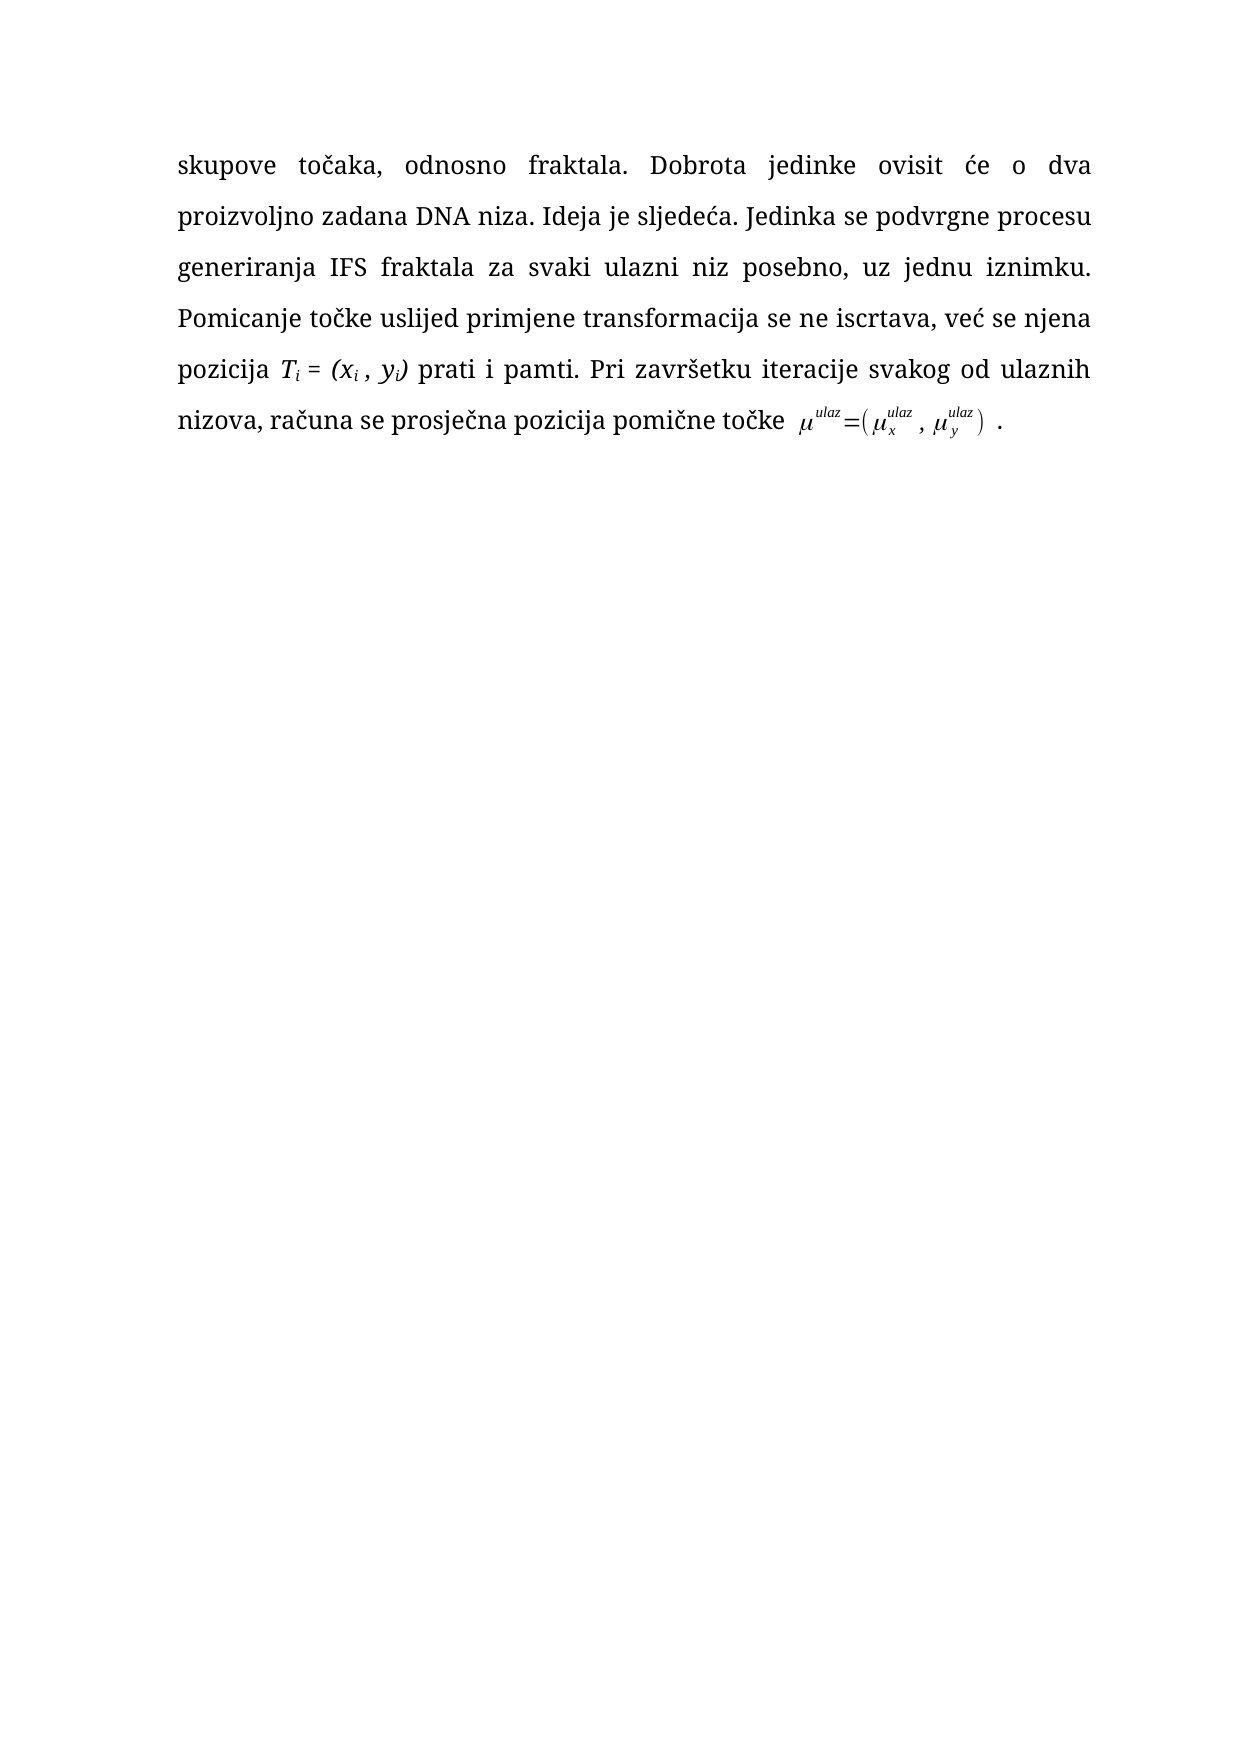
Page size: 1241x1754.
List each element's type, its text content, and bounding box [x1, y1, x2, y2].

text Budući da želimo različit izgled fraktala za različite ulazne podatke, pokušat ćemo pronaći takve jedinke koje će generirati vizualno razdvojene skupove točaka, odnosno fraktala. Dobrota jedinke ovisit će o dva proizvoljno zadana DNA niza. Ideja je sljedeća. Jedinka se podvrgne procesu generiranja IFS fraktala za svaki ulazni niz posebno, uz jednu iznimku. Pomicanje točke uslijed primjene transformacija se ne iscrtava, već se njena pozicija Ti = (xi , yi) prati i pamti. Pri završetku iteracije svakog od ulaznih nizova, računa se prosječna pozicija pomične točke . [177, 148, 1093, 439]
